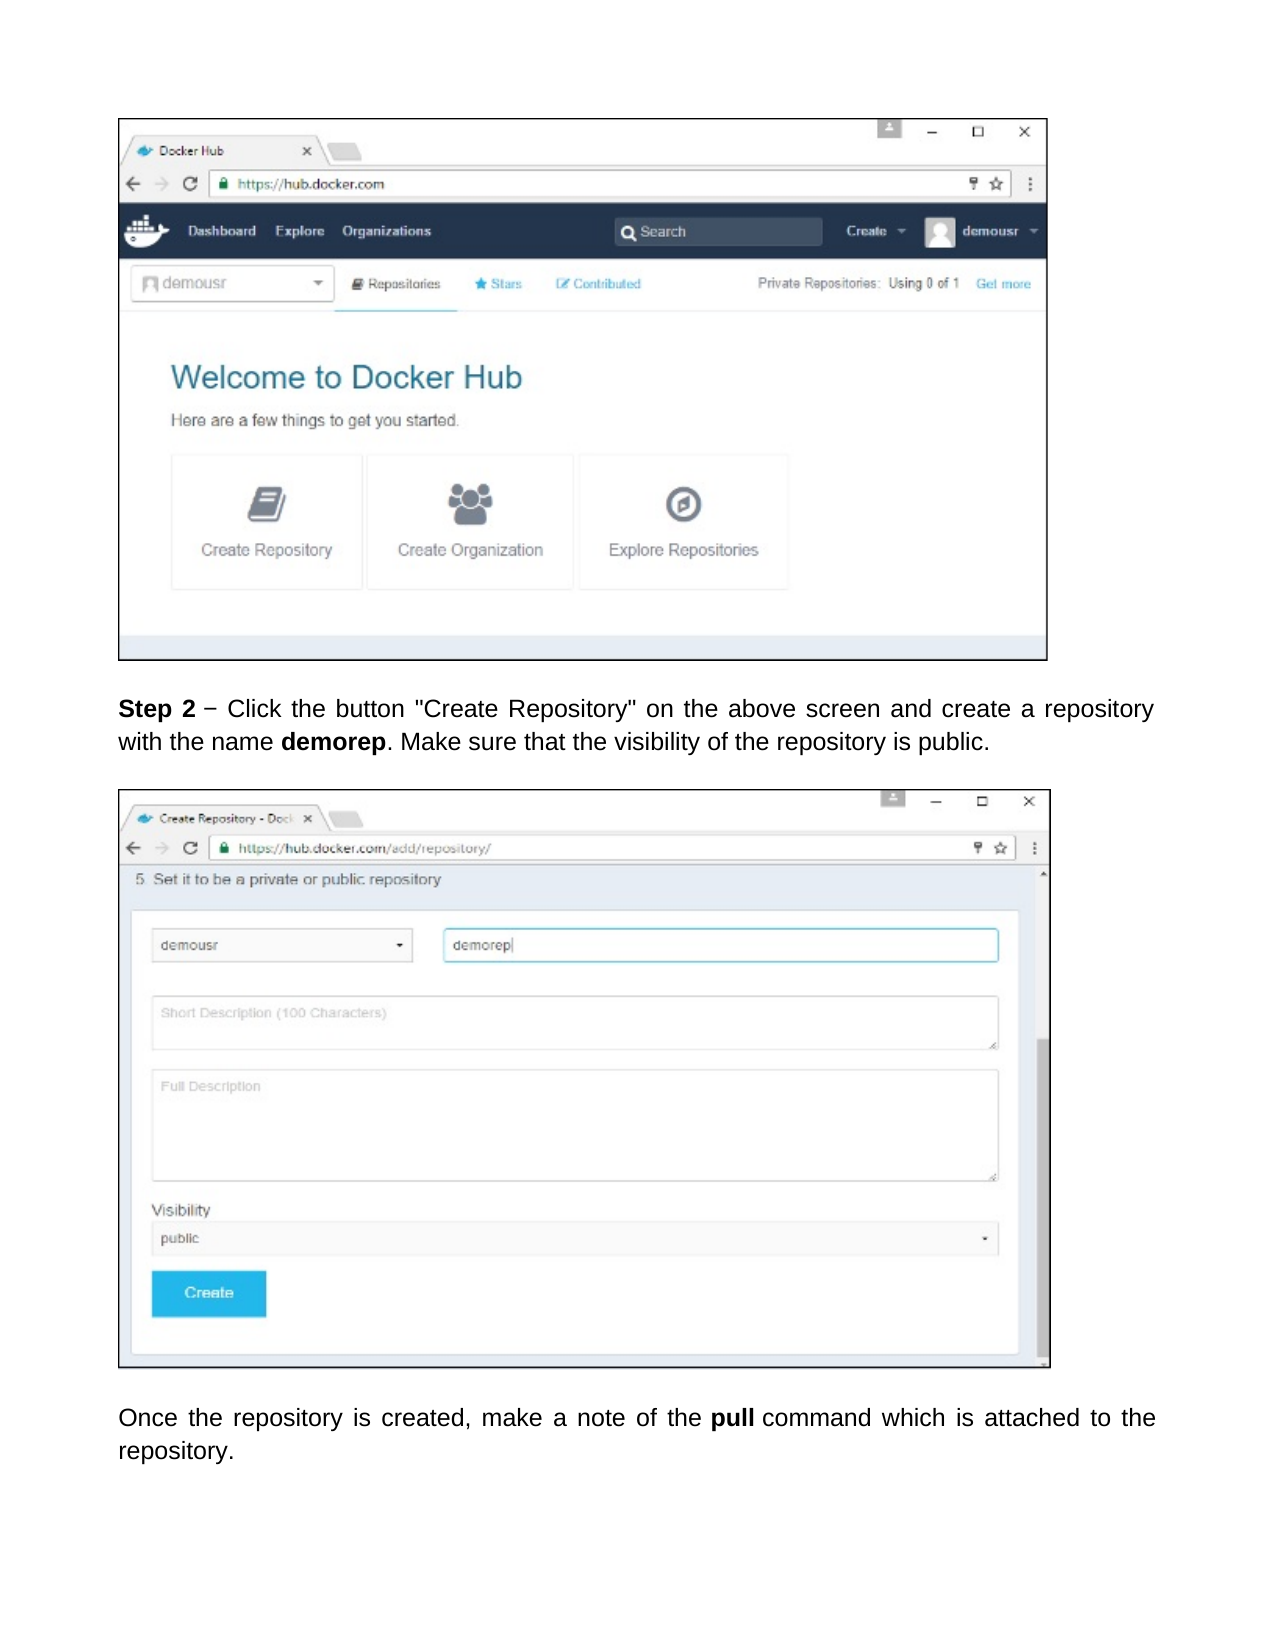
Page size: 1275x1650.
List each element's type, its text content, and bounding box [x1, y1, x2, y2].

text Once the repository is created, make a note of the pull command which is attached to the repository. [118, 1403, 1157, 1465]
picture [118, 789, 1051, 1370]
text Step 2 − Click the button "Create Repository" on the above screen and create a repository with the name demorep. Make sure that the visibility of the repository is public. [118, 694, 1157, 756]
picture [118, 118, 1048, 661]
